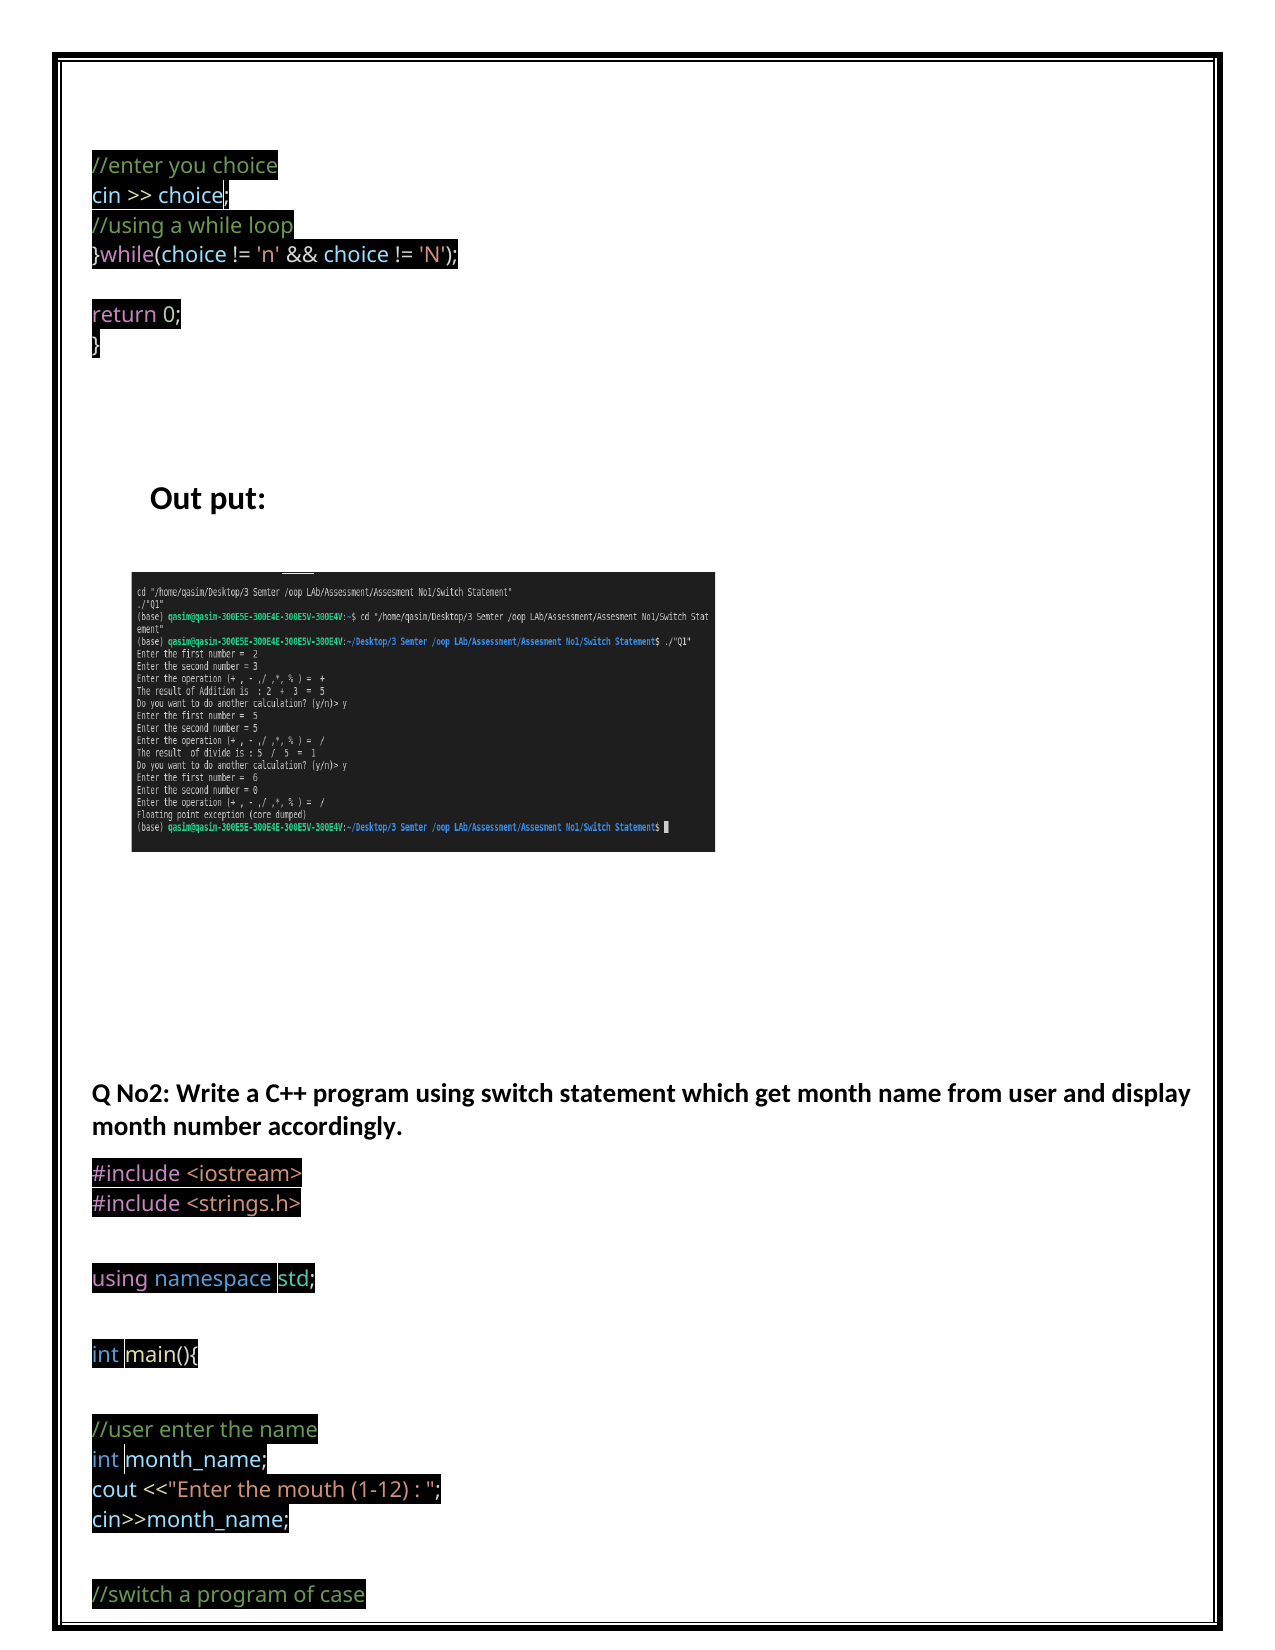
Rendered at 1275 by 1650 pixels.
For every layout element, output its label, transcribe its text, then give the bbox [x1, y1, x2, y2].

text int main(){ [92, 1339, 1204, 1368]
text using namespace std; [92, 1263, 1204, 1293]
text #include <iostream> [92, 1158, 1204, 1187]
text }while(choice != 'n' && choice != 'N'); [92, 239, 1204, 269]
text cin >> choice; [92, 180, 1204, 209]
text #include <strings.h> [92, 1187, 1204, 1217]
text cout <<"Enter the mouth (1-12) : "; [92, 1474, 1204, 1504]
text int month_name; [92, 1444, 1204, 1474]
text cin>>month_name; [92, 1504, 1204, 1533]
text } [92, 329, 1204, 358]
picture [131, 572, 715, 852]
text //enter you choice [92, 150, 1204, 180]
text return 0; [92, 299, 1204, 329]
text Out put: [150, 477, 1204, 518]
text //user enter the name [92, 1414, 1204, 1444]
text Q No2: Write a C++ program using switch statement which get month name from user and display month number accordingly. [92, 1076, 1204, 1142]
text //switch a program of case [92, 1579, 1204, 1609]
text //using a while loop [92, 209, 1204, 239]
